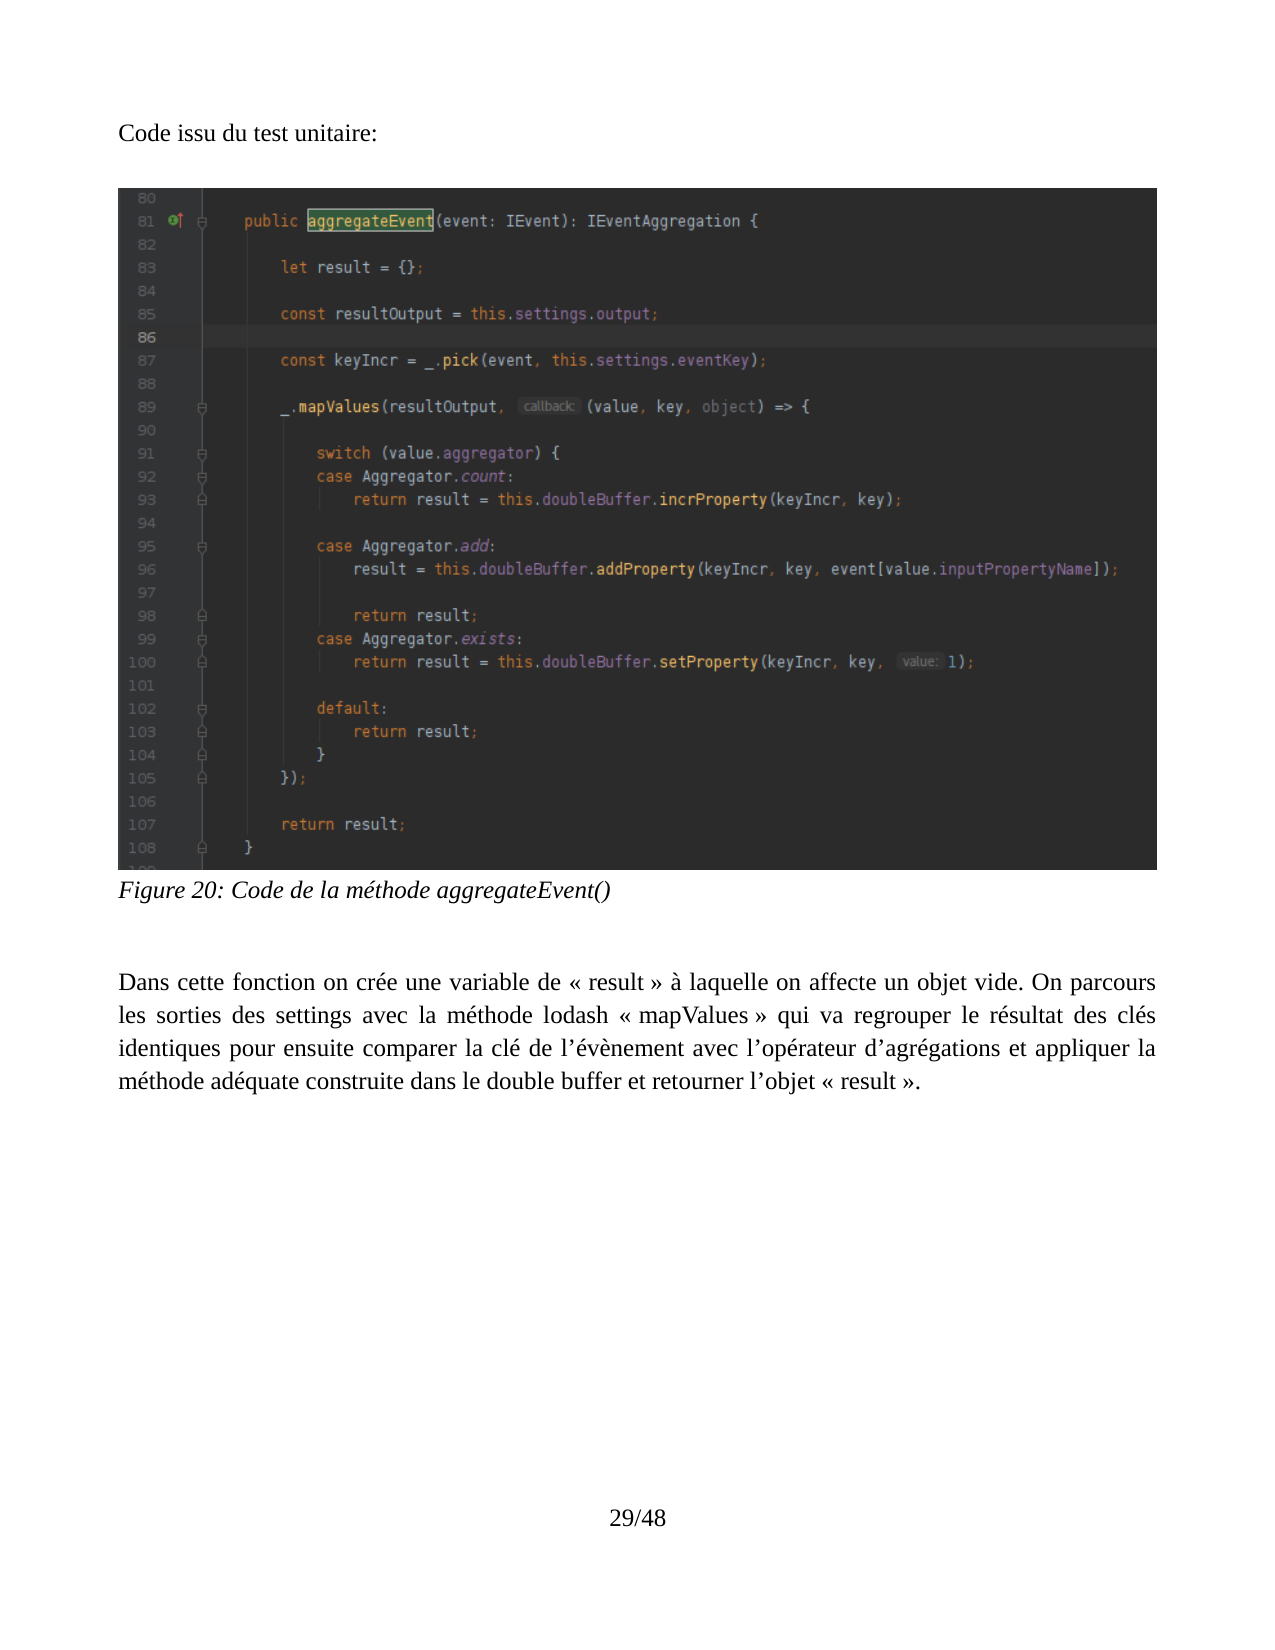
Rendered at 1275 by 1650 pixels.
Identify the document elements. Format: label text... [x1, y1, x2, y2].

text Code issu du test unitaire: [118, 118, 1157, 147]
picture [118, 188, 1157, 870]
text Dans cette fonction on crée une variable de « result » à laquelle on affecte un objet vide. On parcours les sorties des settings avec la méthode lodash « mapValues » qui va regrouper le résultat des clés identiques pour ensuite comparer la clé de l’évènement avec l’opérateur d’agrégations et appliquer la méthode adéquate construite dans le double buffer et retourner l’objet « result ». [118, 967, 1157, 1095]
text Figure 20: Code de la méthode aggregateEvent() [118, 870, 1157, 904]
